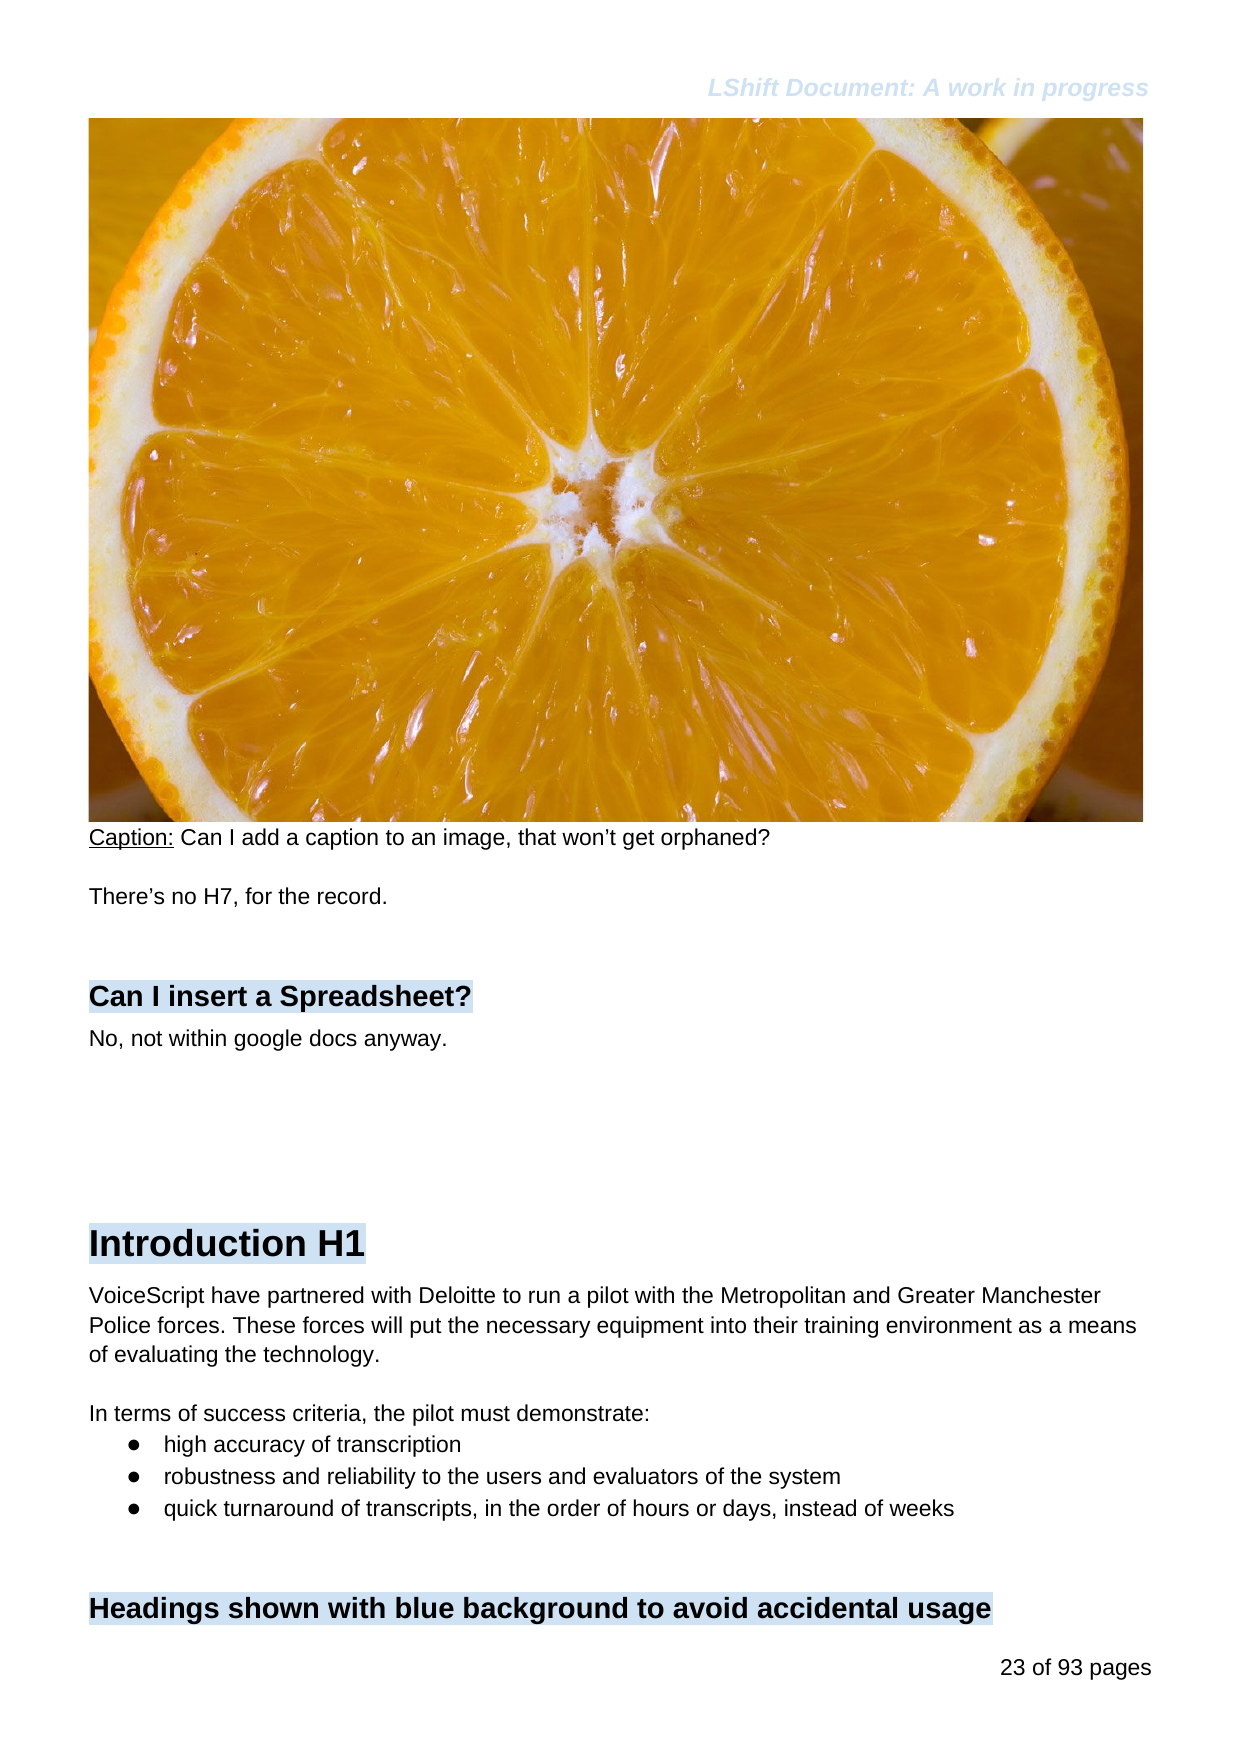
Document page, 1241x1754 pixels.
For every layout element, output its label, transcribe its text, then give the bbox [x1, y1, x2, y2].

text No, not within google docs anyway. [88, 1026, 1152, 1051]
subtitle Introduction H1 [366, 1223, 1152, 1264]
list quick turnaround of transcripts, in the order of hours or days, instead of weeks [126, 1494, 1152, 1521]
subtitle Headings shown with blue background to avoid accidental usage [993, 1592, 1152, 1625]
text In terms of success criteria, the pilot must demonstrate: [88, 1401, 1152, 1426]
subtitle Can I insert a Spreadsheet? [473, 980, 1152, 1013]
text Caption: Can I add a caption to an image, that won’t get orphaned? [88, 825, 1152, 851]
list robustness and reliability to the users and evaluators of the system [126, 1462, 1152, 1489]
text There’s no H7, for the record. [88, 884, 1152, 909]
text VoiceScript have partnered with Deloitte to run a pilot with the Metropolitan and Greater Manchester Police forces. These forces will put the necessary equipment into their training environment as a means of evaluating the technology. [88, 1283, 1152, 1368]
list high accuracy of transcription [126, 1430, 1152, 1458]
picture [88, 118, 1144, 822]
